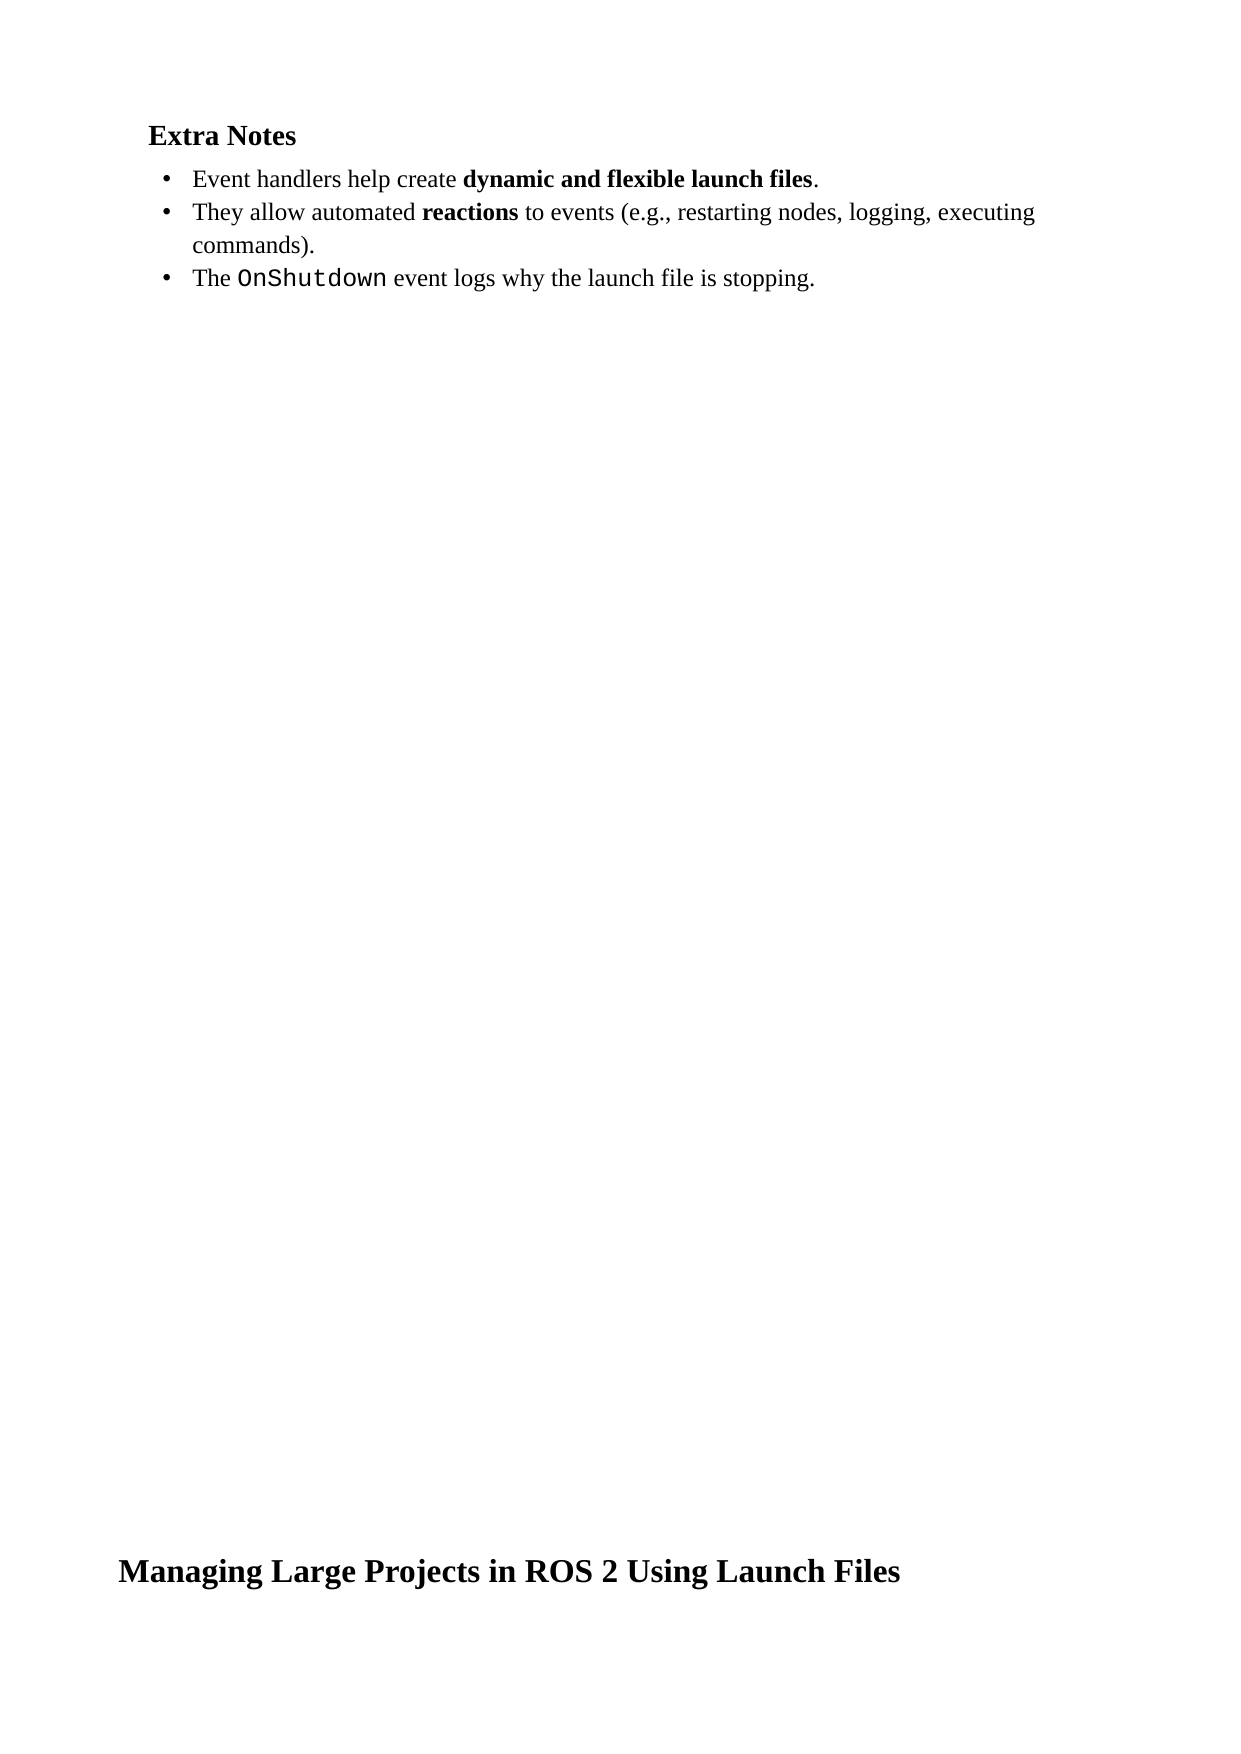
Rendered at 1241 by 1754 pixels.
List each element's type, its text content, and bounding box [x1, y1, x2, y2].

text Managing Large Projects in ROS 2 Using Launch Files [118, 1551, 1122, 1589]
list They allow automated reactions to events (e.g., restarting nodes, logging, executing commands). [162, 197, 1122, 259]
list The OnShutdown event logs why the launch file is stopping. [162, 263, 1122, 294]
subtitle 📖 Extra Notes [118, 118, 1122, 152]
list Event handlers help create dynamic and flexible launch files. [162, 164, 1122, 193]
